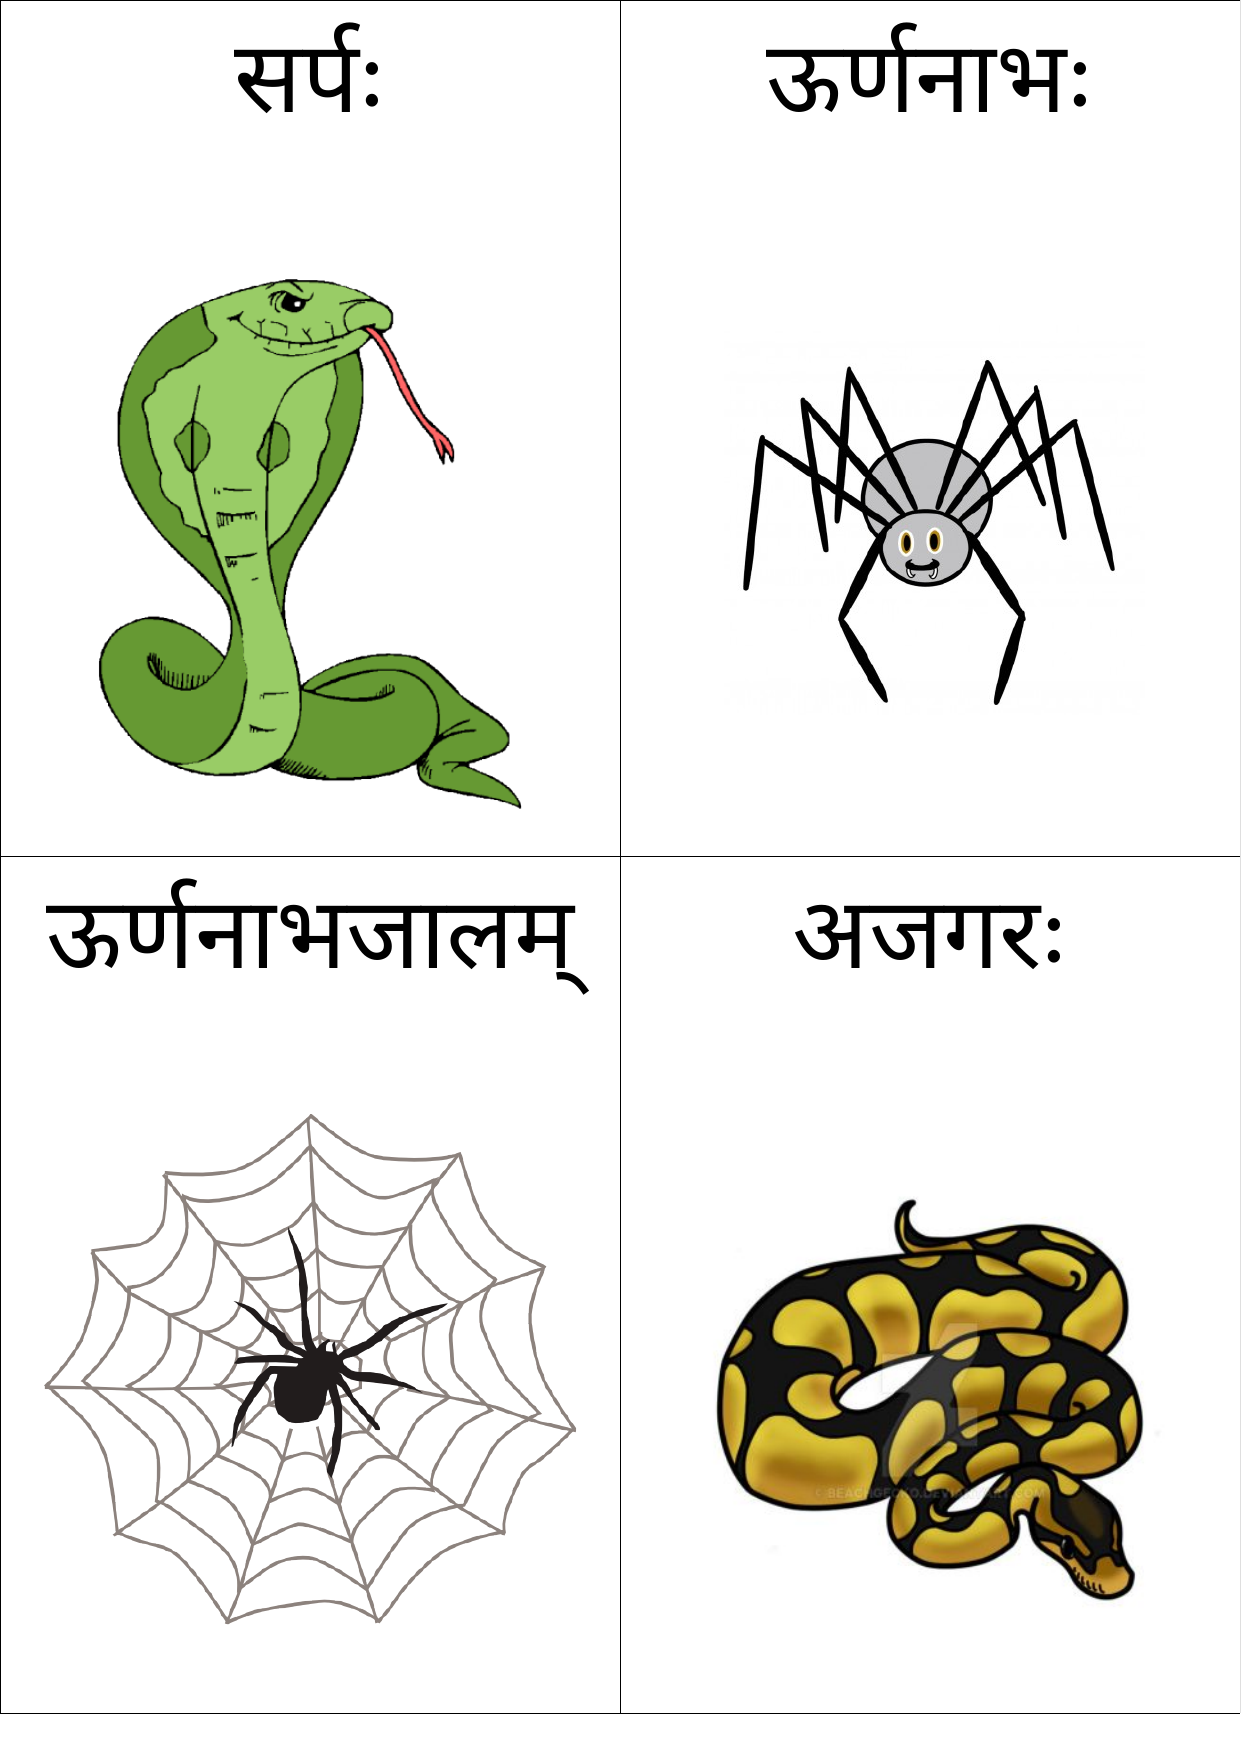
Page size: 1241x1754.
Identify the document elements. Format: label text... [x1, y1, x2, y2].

picture [98, 279, 522, 809]
table_cell सर्पः [1, 1, 620, 856]
picture [43, 1114, 577, 1625]
table_cell अजगरः [621, 857, 1240, 1712]
table_cell ऊर्णनाभः [621, 1, 1240, 856]
picture [724, 325, 1145, 715]
table_cell ऊर्णनाभजालम् [1, 857, 620, 1712]
picture [652, 1176, 1208, 1625]
